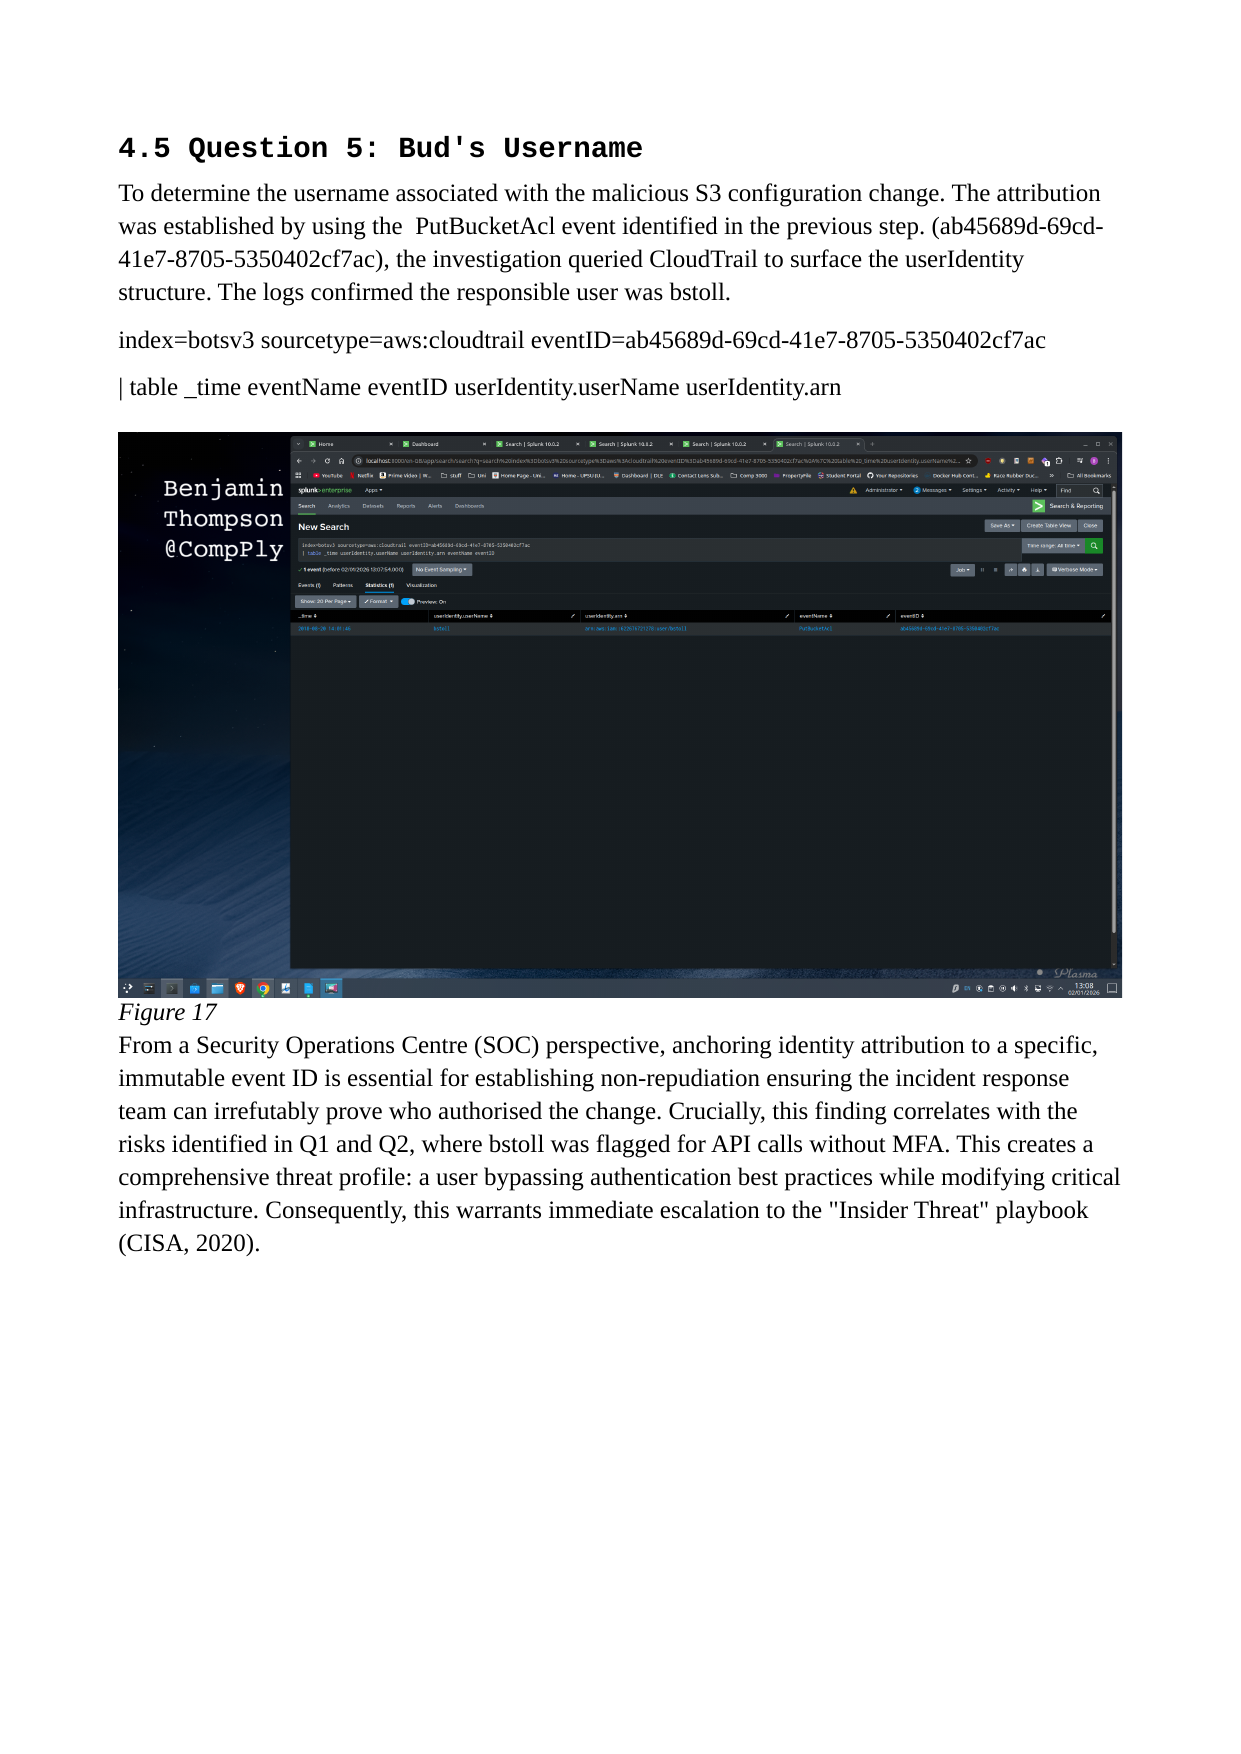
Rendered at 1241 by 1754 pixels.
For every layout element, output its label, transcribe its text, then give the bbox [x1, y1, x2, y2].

text index=botsv3 sourcetype=aws:cloudtrail eventID=ab45689d-69cd-41e7-8705-5350402cf7ac [118, 325, 1122, 354]
text From a Security Operations Centre (SOC) perspective, anchoring identity attribution to a specific, immutable event ID is essential for establishing non-repudiation ensuring the incident response team can irrefutably prove who authorised the change. Crucially, this finding correlates with the risks identified in Q1 and Q2, where bstoll was flagged for API calls without MFA. This creates a comprehensive threat profile: a user bypassing authentication best practices while modifying critical infrastructure. Consequently, this warrants immediate escalation to the "Insider Threat" playbook (CISA, 2020). [118, 1026, 1122, 1257]
text | table _time eventName eventID userIdentity.userName userIdentity.arn [118, 372, 1122, 401]
picture [118, 432, 1123, 998]
subtitle 4.5 Question 5: Bud's Username [118, 133, 1122, 166]
text Figure 17 [118, 998, 1122, 1026]
text To determine the username associated with the malicious S3 configuration change. The attribution was established by using the PutBucketAcl event identified in the previous step. (ab45689d-69cd-41e7-8705-5350402cf7ac), the investigation queried CloudTrail to surface the userIdentity structure. The logs confirmed the responsible user was bstoll. [118, 178, 1122, 306]
